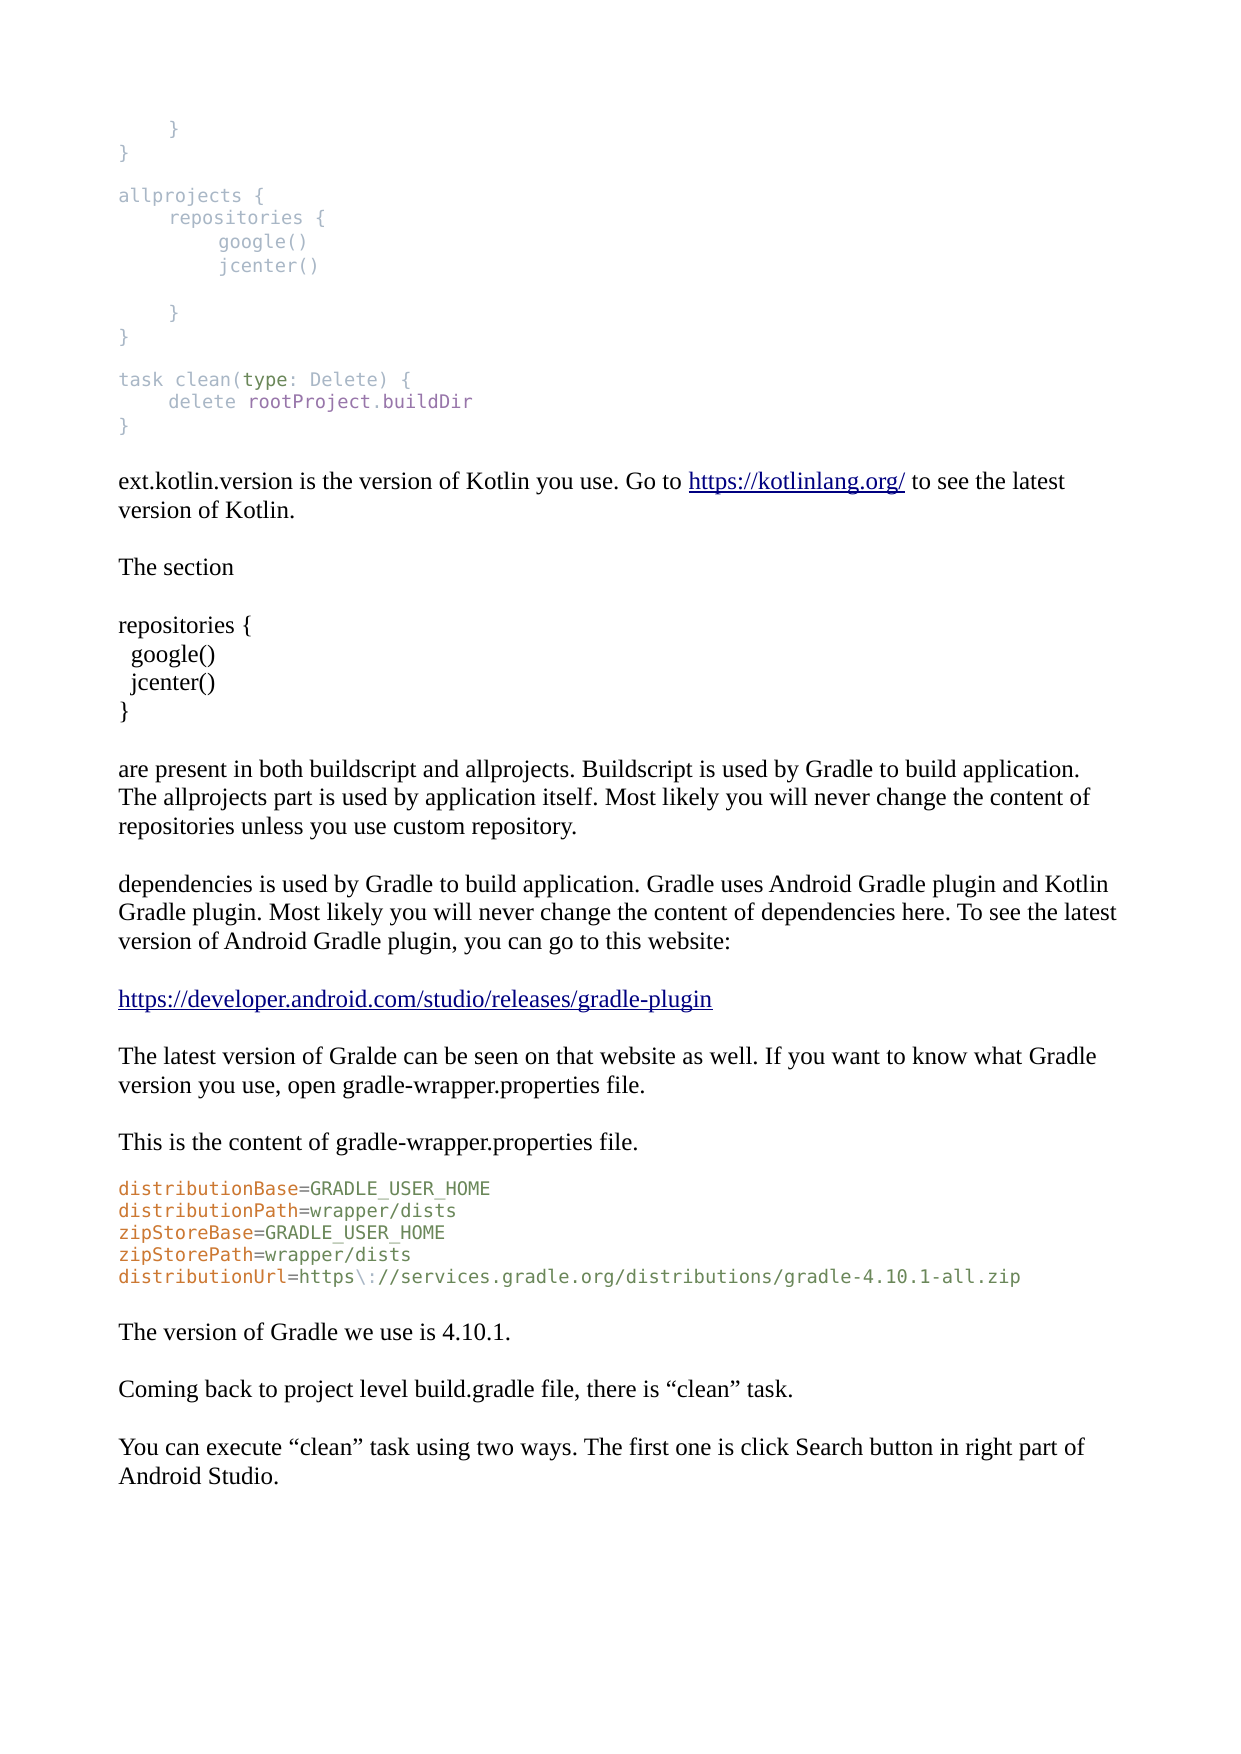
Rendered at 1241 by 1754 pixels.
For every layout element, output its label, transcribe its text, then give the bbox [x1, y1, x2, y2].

text } [118, 142, 1122, 164]
text https://developer.android.com/studio/releases/gradle-plugin [118, 984, 1122, 1012]
text The version of Gradle we use is 4.10.1. [118, 1317, 1122, 1346]
text zipStorePath=wrapper/dists [118, 1244, 1122, 1266]
text repositories { [118, 610, 1122, 639]
text task clean(type: Delete) { [118, 369, 1122, 391]
text This is the content of gradle-wrapper.properties file. [118, 1127, 1122, 1156]
text } [118, 118, 1122, 142]
text distributionPath=wrapper/dists [118, 1200, 1122, 1222]
text repositories { [118, 207, 1122, 231]
text You can execute “clean” task using two ways. The first one is click Search button in right part of Android Studio. [118, 1432, 1122, 1489]
text google() [118, 639, 1122, 667]
text ext.kotlin.version is the version of Kotlin you use. Go to https://kotlinlang.org/ to see the latest version of Kotlin. [118, 466, 1122, 524]
text } [118, 696, 1122, 725]
text } [118, 302, 1122, 326]
text distributionUrl=https\://services.gradle.org/distributions/gradle-4.10.1-all.zip [118, 1266, 1122, 1287]
text distributionBase=GRADLE_USER_HOME [118, 1178, 1122, 1200]
text are present in both buildscript and allprojects. Buildscript is used by Gradle to build application. The allprojects part is used by application itself. Most likely you will never change the content of repositories unless you use custom repository. [118, 754, 1122, 840]
text delete rootProject.buildDir [118, 391, 1122, 415]
text zipStoreBase=GRADLE_USER_HOME [118, 1222, 1122, 1244]
text } [118, 415, 1122, 437]
text The section [118, 552, 1122, 581]
text dependencies is used by Gradle to build application. Gradle uses Android Gradle plugin and Kotlin Gradle plugin. Most likely you will never change the content of dependencies here. To see the latest version of Android Gradle plugin, you can go to this website: [118, 869, 1122, 955]
text } [118, 326, 1122, 347]
text jcenter() [118, 667, 1122, 696]
text Coming back to project level build.gradle file, there is “clean” task. [118, 1374, 1122, 1403]
text allprojects { [118, 186, 1122, 207]
text The latest version of Gralde can be seen on that website as well. If you want to know what Gradle version you use, open gradle-wrapper.properties file. [118, 1041, 1122, 1099]
text google() [118, 231, 1122, 255]
text jcenter() [118, 255, 1122, 278]
